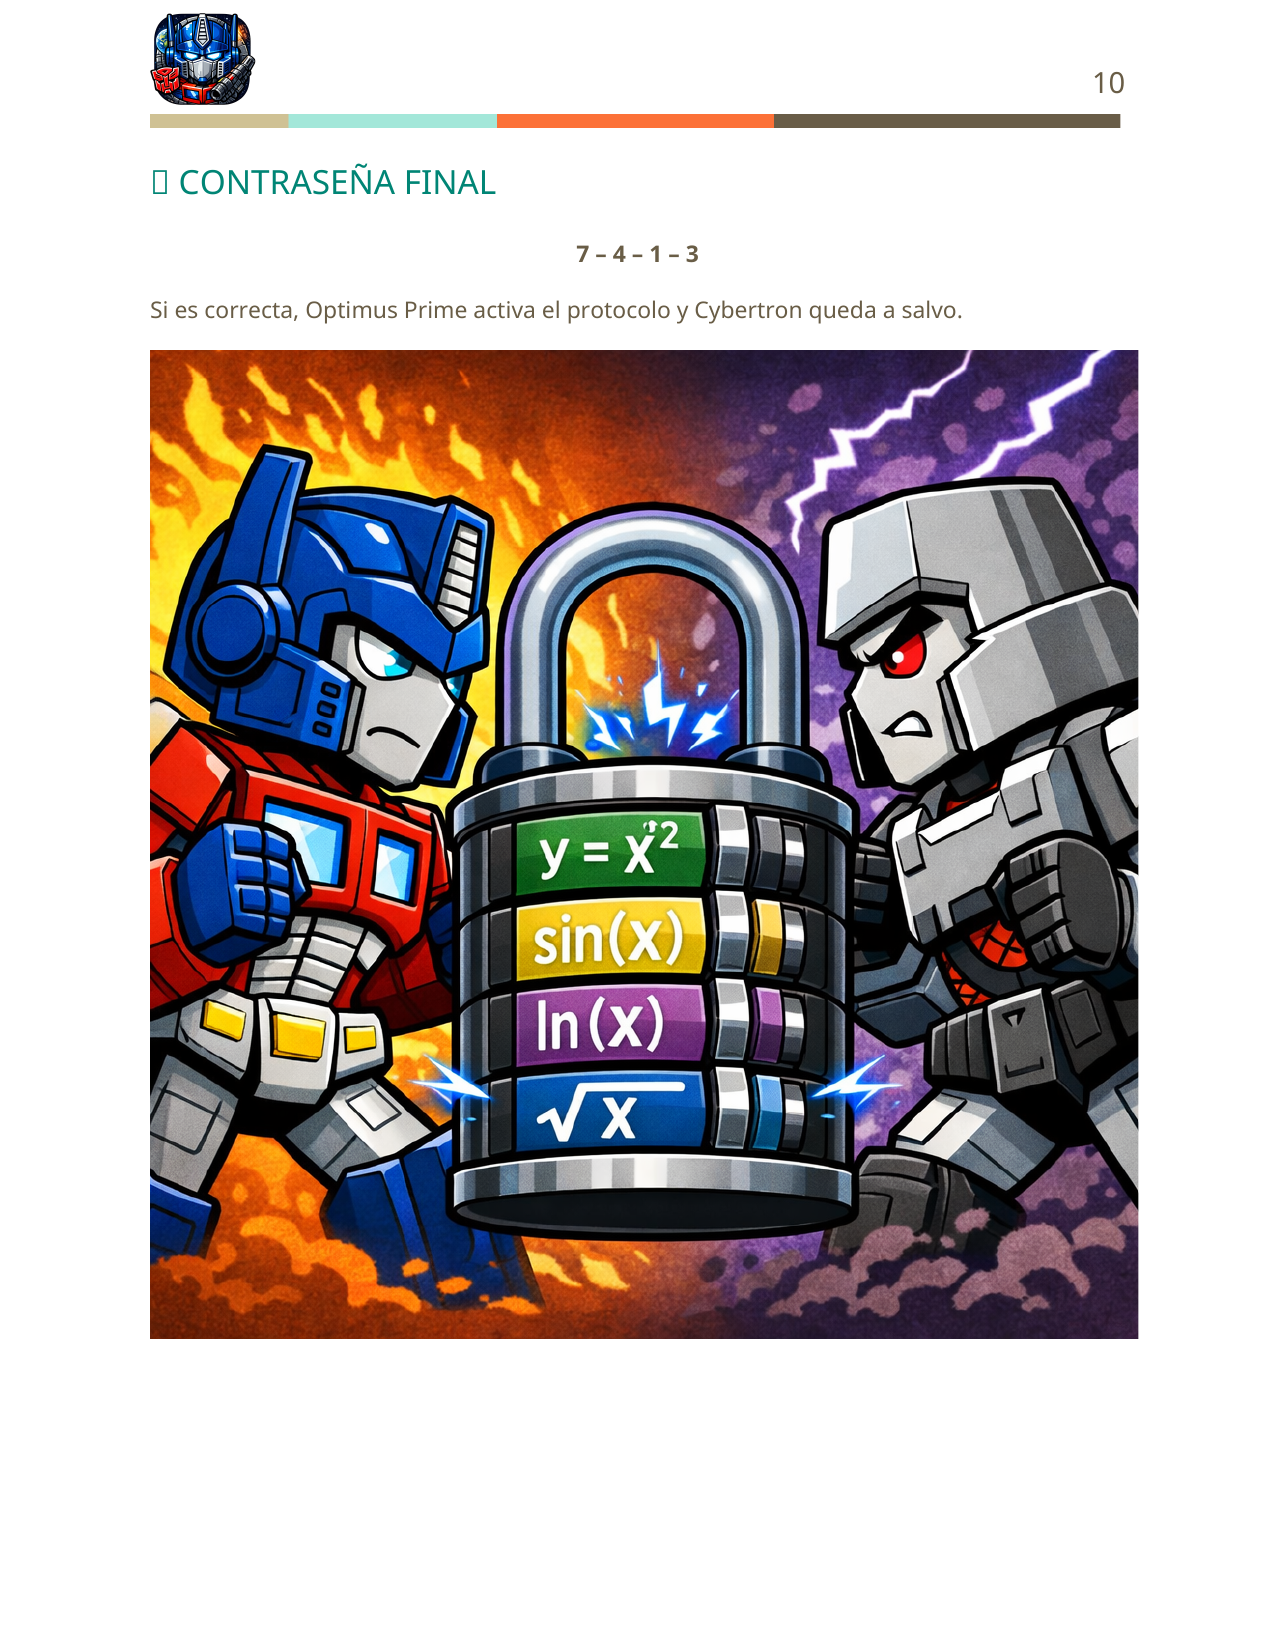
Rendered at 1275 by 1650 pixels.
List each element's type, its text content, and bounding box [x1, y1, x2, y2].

subtitle 🔐 CONTRASEÑA FINAL [150, 158, 1125, 204]
text 7 – 4 – 1 – 3 [150, 238, 1125, 269]
picture [150, 114, 1121, 128]
picture [150, 350, 1139, 1339]
text Si es correcta, Optimus Prime activa el protocolo y Cybertron queda a salvo. [150, 294, 1125, 325]
picture [150, 13, 256, 105]
